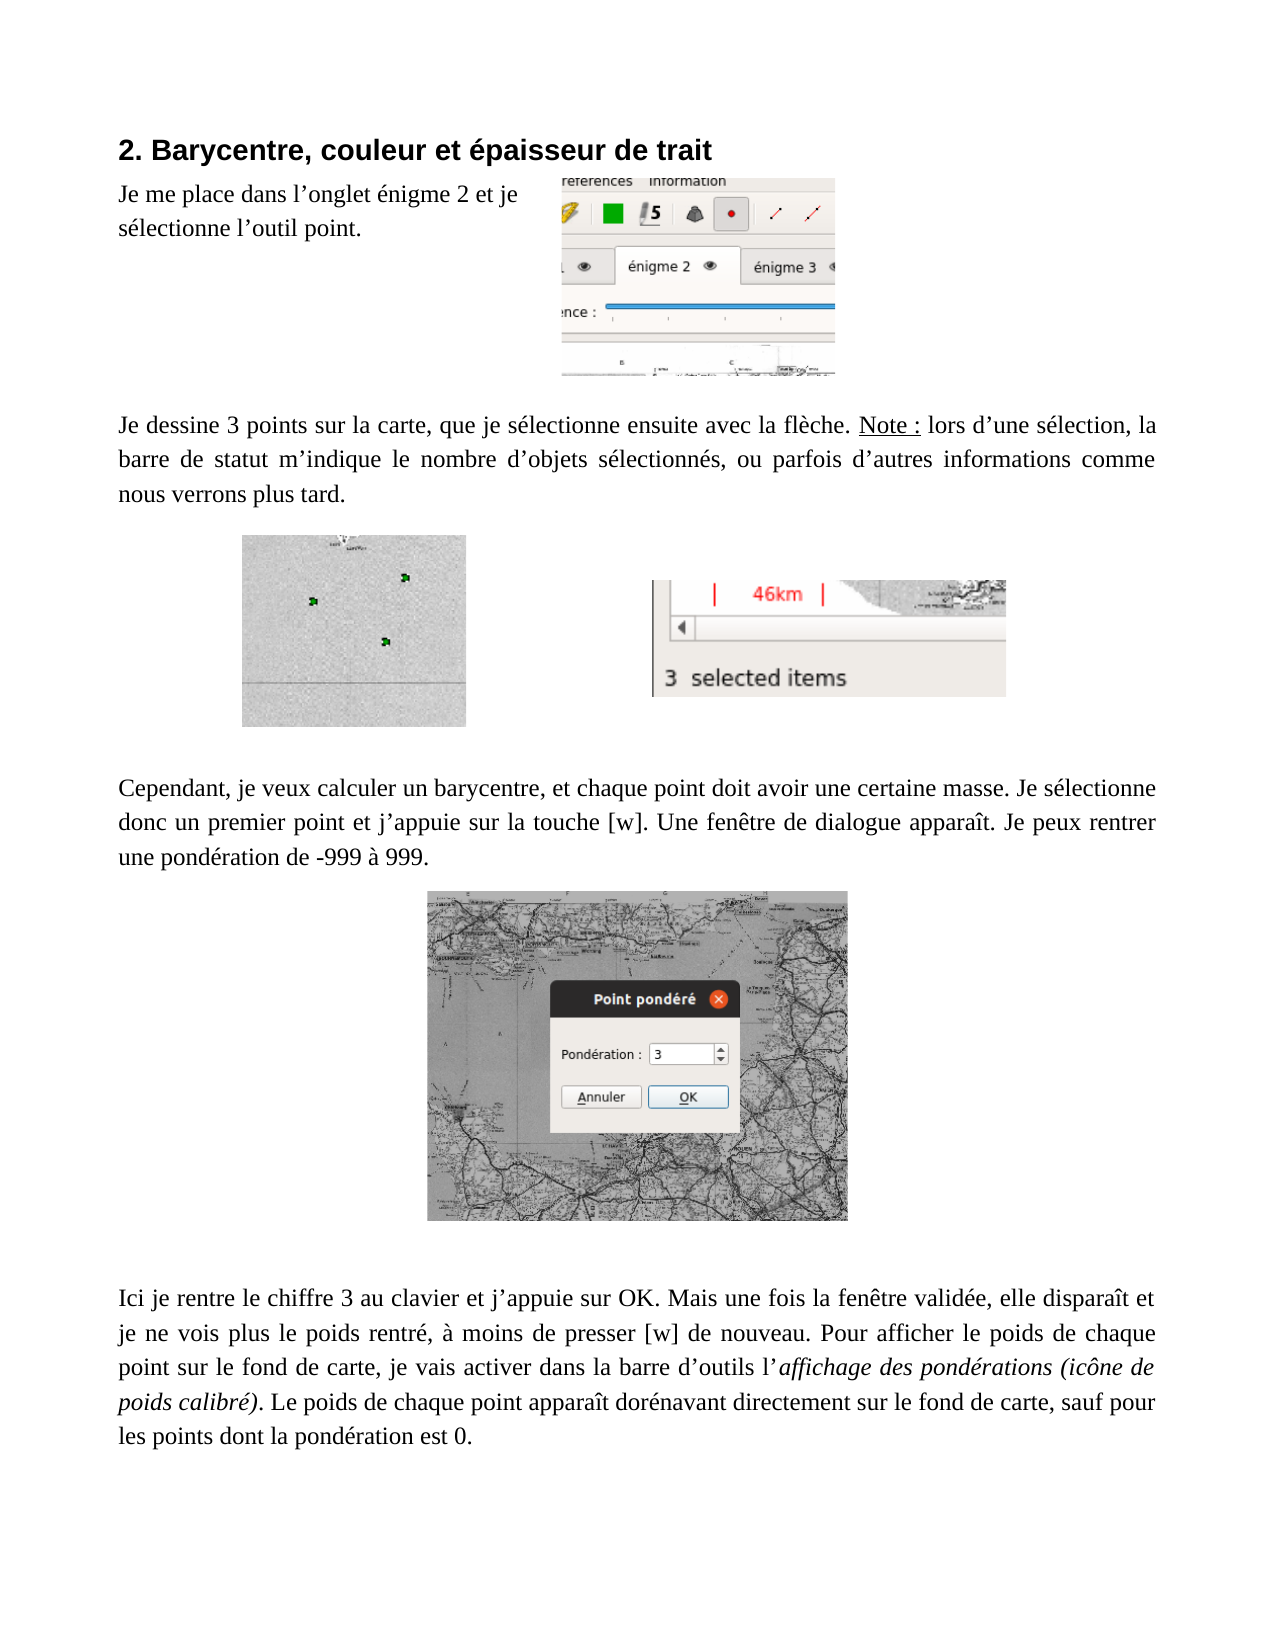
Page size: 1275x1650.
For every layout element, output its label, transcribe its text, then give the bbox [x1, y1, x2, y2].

text Ici je rentre le chiffre 3 au clavier et j’appuie sur OK. Mais une fois la fenêtre validée, elle disparaît et je ne vois plus le poids rentré, à moins de presser [w] de nouveau. Pour afficher le poids de chaque point sur le fond de carte, je vais activer dans la barre d’outils l’affichage des pondérations (icône de poids calibré). Le poids de chaque point apparaît dorénavant directement sur le fond de carte, sauf pour les points dont la pondération est 0. [118, 1283, 1157, 1450]
text Je me place dans l’onglet énigme 2 et je sélectionne l’outil point. [118, 179, 561, 242]
subtitle 2. Barycentre, couleur et épaisseur de trait [118, 133, 1157, 166]
text Je dessine 3 points sur la carte, que je sélectionne ensuite avec la flèche. Note : lors d’une sélection, la barre de statut m’indique le nombre d’objets sélectionnés, ou parfois d’autres informations comme nous verrons plus tard. [118, 410, 1157, 507]
picture [561, 178, 836, 376]
text [836, 179, 1157, 242]
picture [652, 580, 1007, 697]
picture [427, 891, 848, 1221]
text Cependant, je veux calculer un barycentre, et chaque point doit avoir une certaine masse. Je sélectionne donc un premier point et j’appuie sur la touche [w]. Une fenêtre de dialogue apparaît. Je peux rentrer une pondération de -999 à 999. [118, 773, 1157, 871]
picture [242, 535, 467, 727]
